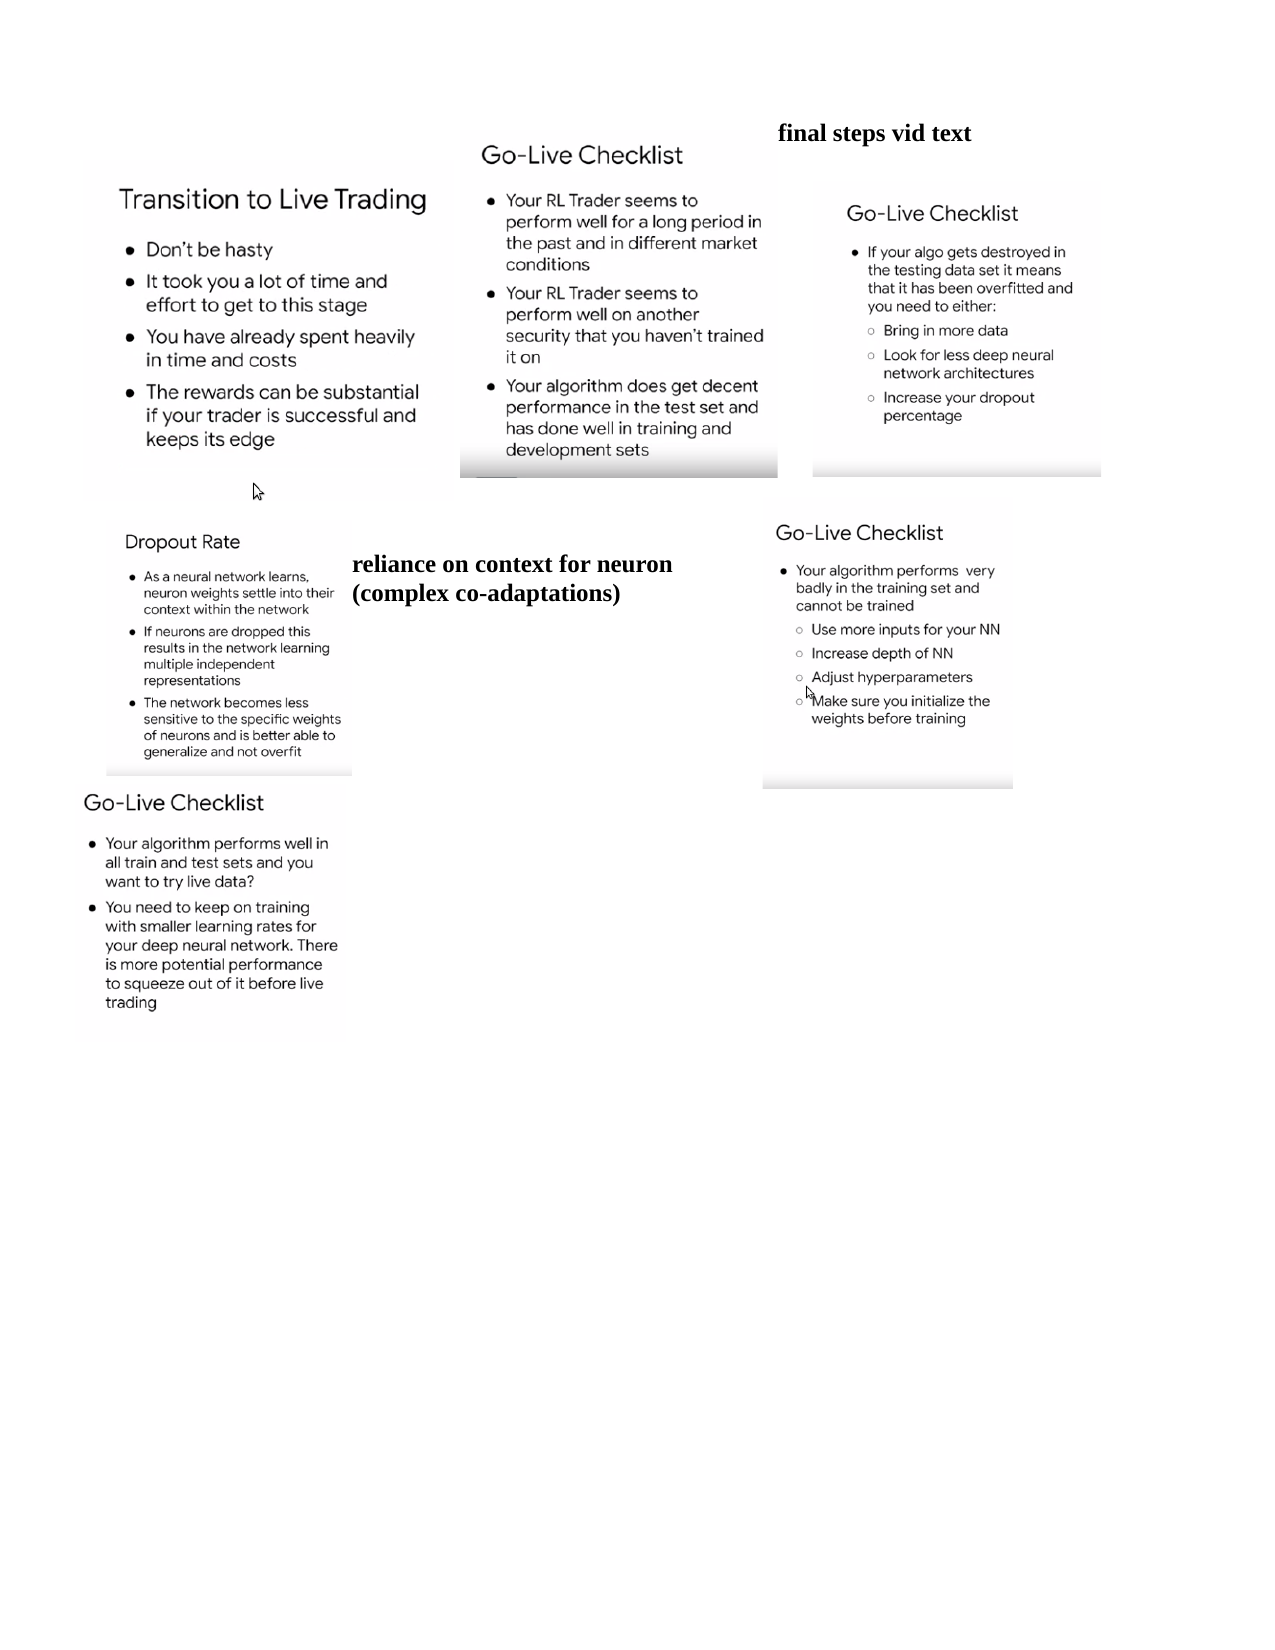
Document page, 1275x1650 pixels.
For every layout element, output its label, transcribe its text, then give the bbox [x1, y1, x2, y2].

text reliance on context for neuron [352, 549, 762, 578]
picture [812, 181, 1102, 477]
picture [762, 497, 1013, 789]
picture [82, 160, 455, 501]
picture [460, 130, 778, 478]
picture [106, 520, 352, 776]
text (complex co-adaptations) [352, 578, 762, 607]
text [1013, 578, 1157, 607]
text final steps vid text [118, 118, 1157, 147]
picture [74, 784, 346, 1042]
text [1013, 549, 1157, 578]
